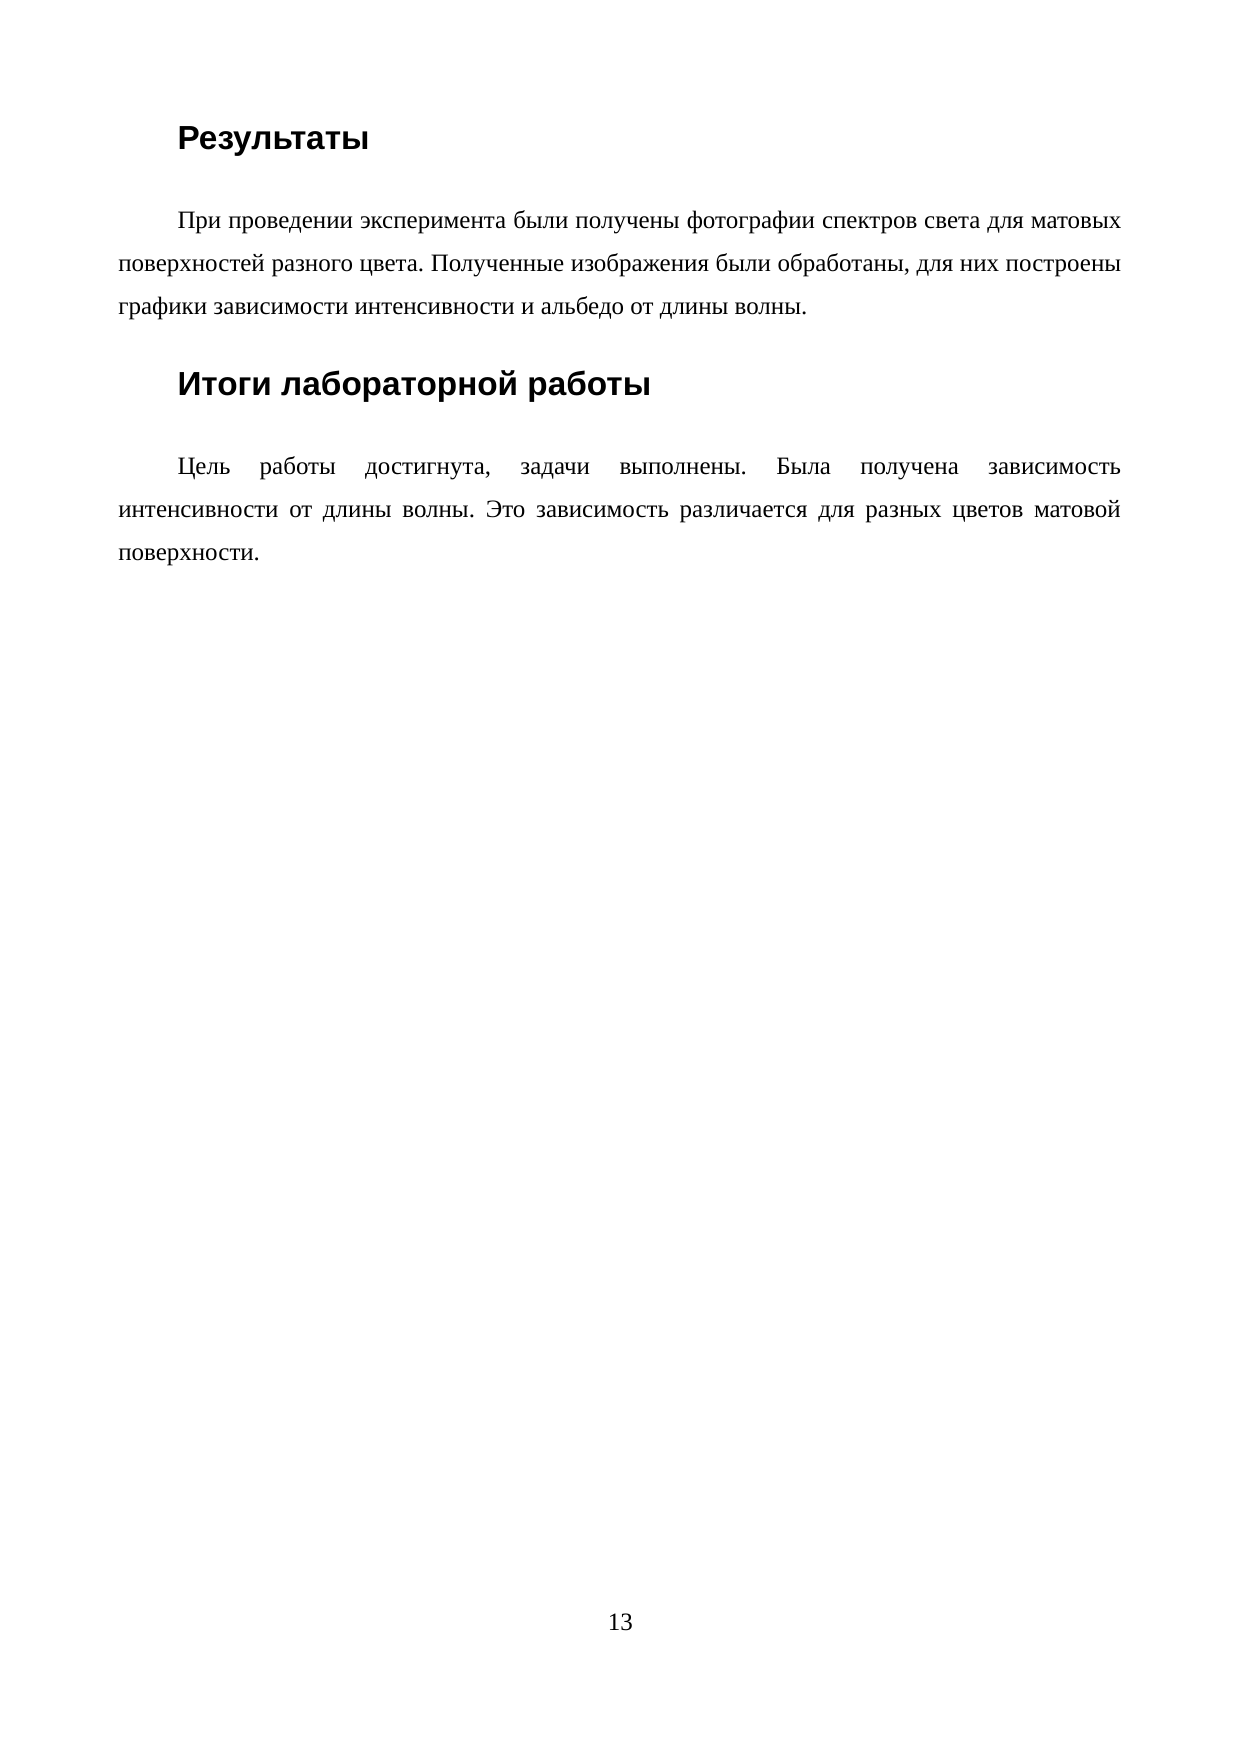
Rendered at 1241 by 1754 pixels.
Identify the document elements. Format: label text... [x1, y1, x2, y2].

subtitle Результаты [118, 118, 1122, 157]
subtitle Итоги лабораторной работы [118, 364, 1122, 402]
text Цель работы достигнута, задачи выполнены. Была получена зависимость интенсивности от длины волны. Это зависимость различается для разных цветов матовой поверхности. [118, 451, 1122, 566]
text При проведении эксперимента были получены фотографии спектров света для матовых поверхностей разного цвета. Полученные изображения были обработаны, для них построены графики зависимости интенсивности и альбедо от длины волны. [118, 205, 1122, 320]
